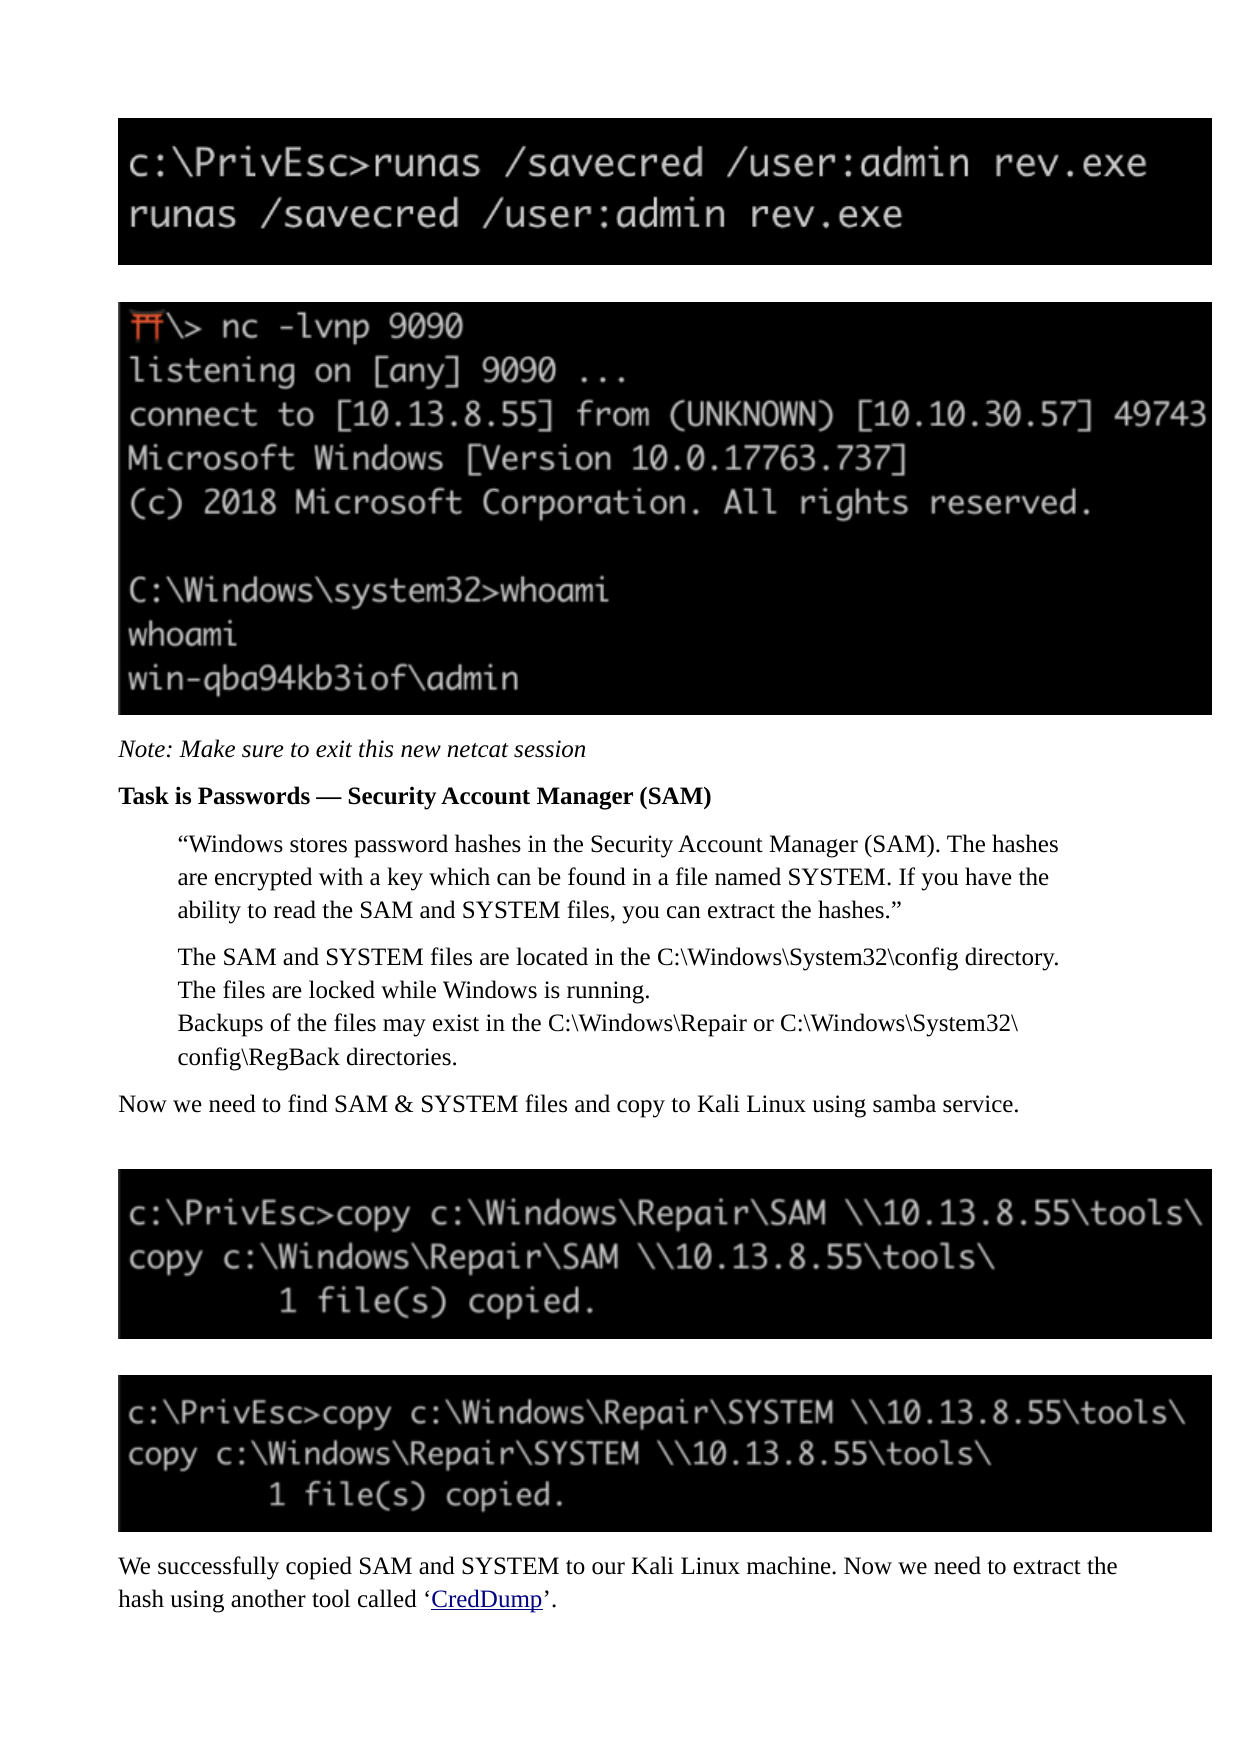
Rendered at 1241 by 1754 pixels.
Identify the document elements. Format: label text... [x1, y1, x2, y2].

text Now we need to find SAM & SYSTEM files and copy to Kali Linux using samba service. [118, 1089, 1122, 1118]
text The SAM and SYSTEM files are located in the C:\Windows\System32\config directory. The files are locked while Windows is running. Backups of the files may exist in the C:\Windows\Repair or C:\Windows\System32\config\RegBack directories. [177, 942, 1063, 1070]
picture [118, 302, 1212, 715]
text We successfully copied SAM and SYSTEM to our Kali Linux machine. Now we need to extract the hash using another tool called ‘CredDump’. [118, 1551, 1122, 1613]
picture [118, 1375, 1212, 1532]
text Note: Make sure to exit this new netcat session [118, 734, 1122, 762]
picture [118, 118, 1212, 265]
picture [118, 1169, 1212, 1339]
text Task is Passwords — Security Account Manager (SAM) [118, 781, 1122, 810]
text “Windows stores password hashes in the Security Account Manager (SAM). The hashes are encrypted with a key which can be found in a file named SYSTEM. If you have the ability to read the SAM and SYSTEM files, you can extract the hashes.” [177, 829, 1063, 924]
